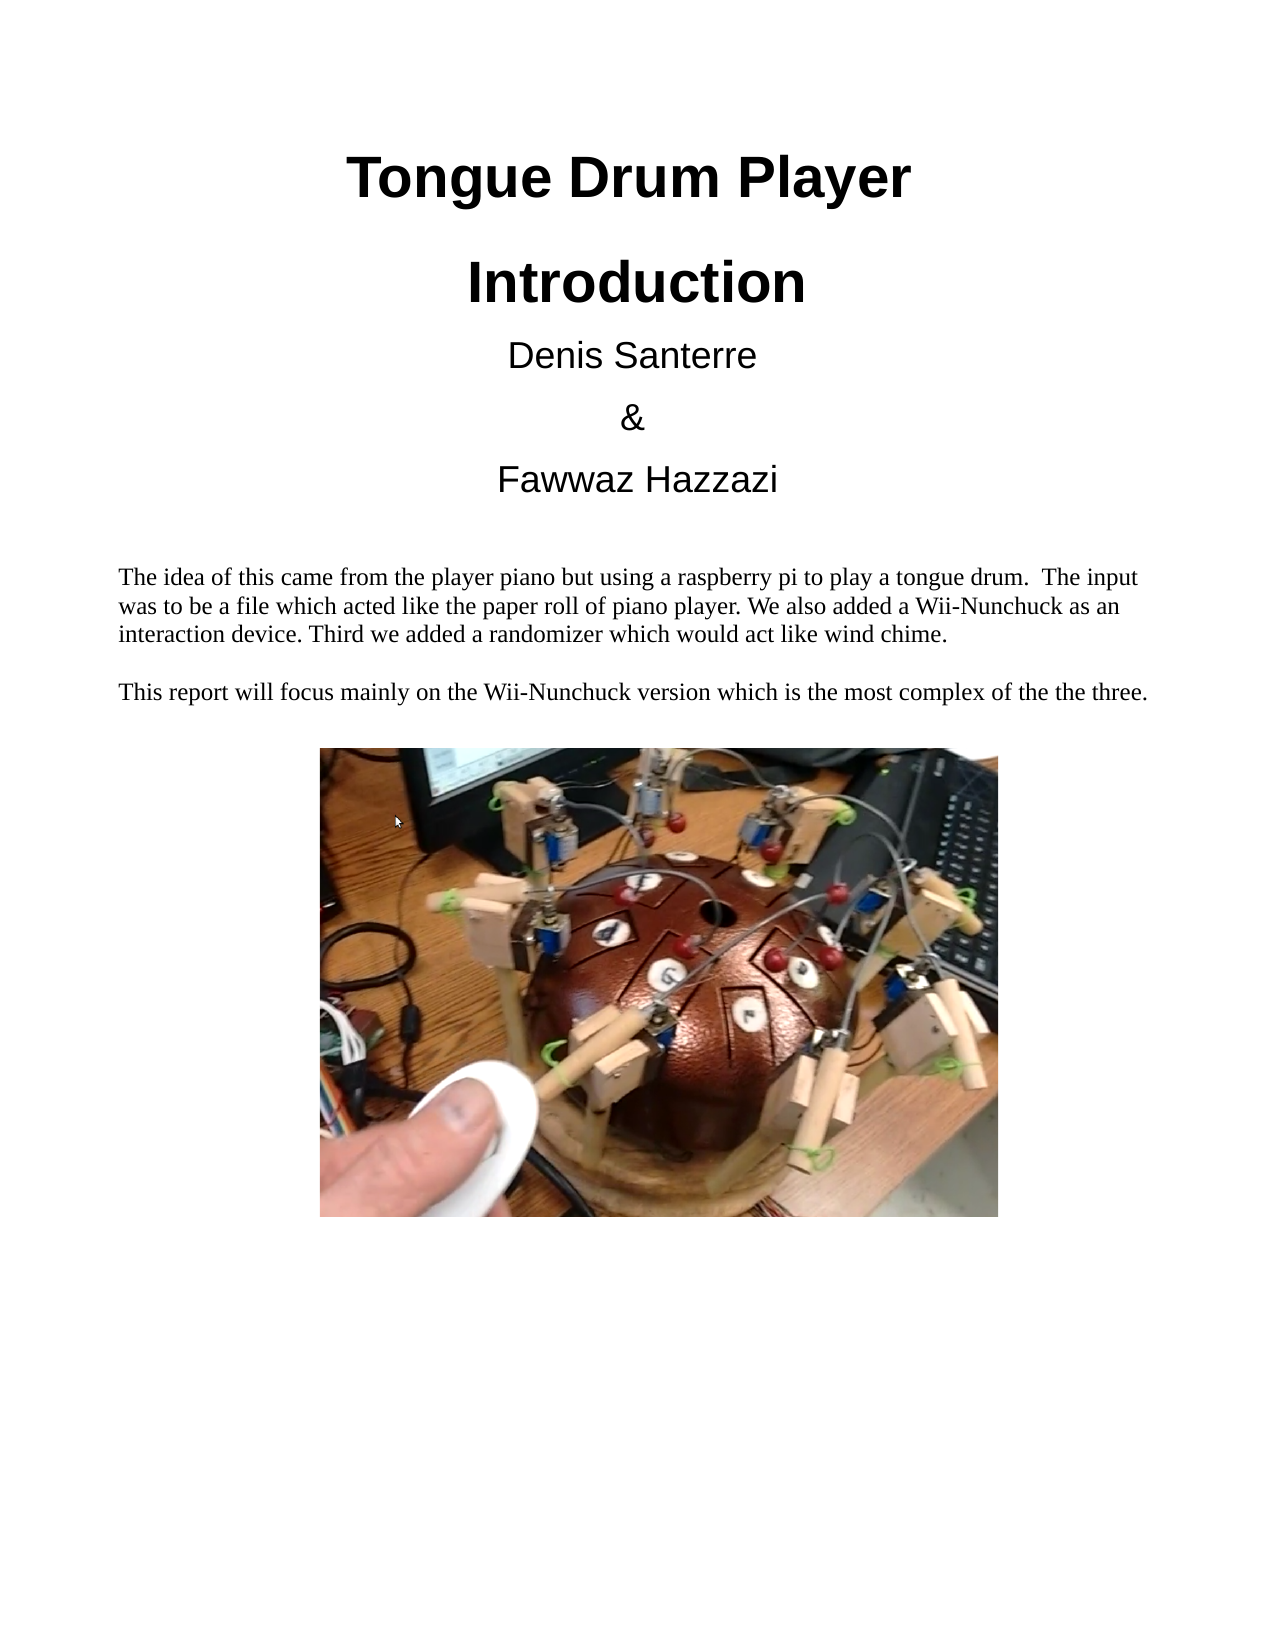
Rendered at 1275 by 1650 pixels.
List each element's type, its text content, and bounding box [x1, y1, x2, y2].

title Introduction [118, 248, 1157, 315]
subtitle & [118, 395, 1157, 438]
subtitle Denis Santerre [118, 333, 1157, 377]
title Tongue Drum Player [118, 143, 1157, 210]
subtitle Fawwaz Hazzazi [118, 457, 1157, 500]
picture [319, 748, 999, 1217]
text The idea of this came from the player piano but using a raspberry pi to play a tongue drum. The input was to be a file which acted like the paper roll of piano player. We also added a Wii-Nunchuck as an interaction device. Third we added a randomizer which would act like wind chime. [118, 562, 1157, 648]
text This report will focus mainly on the Wii-Nunchuck version which is the most complex of the the three. [118, 677, 1157, 706]
